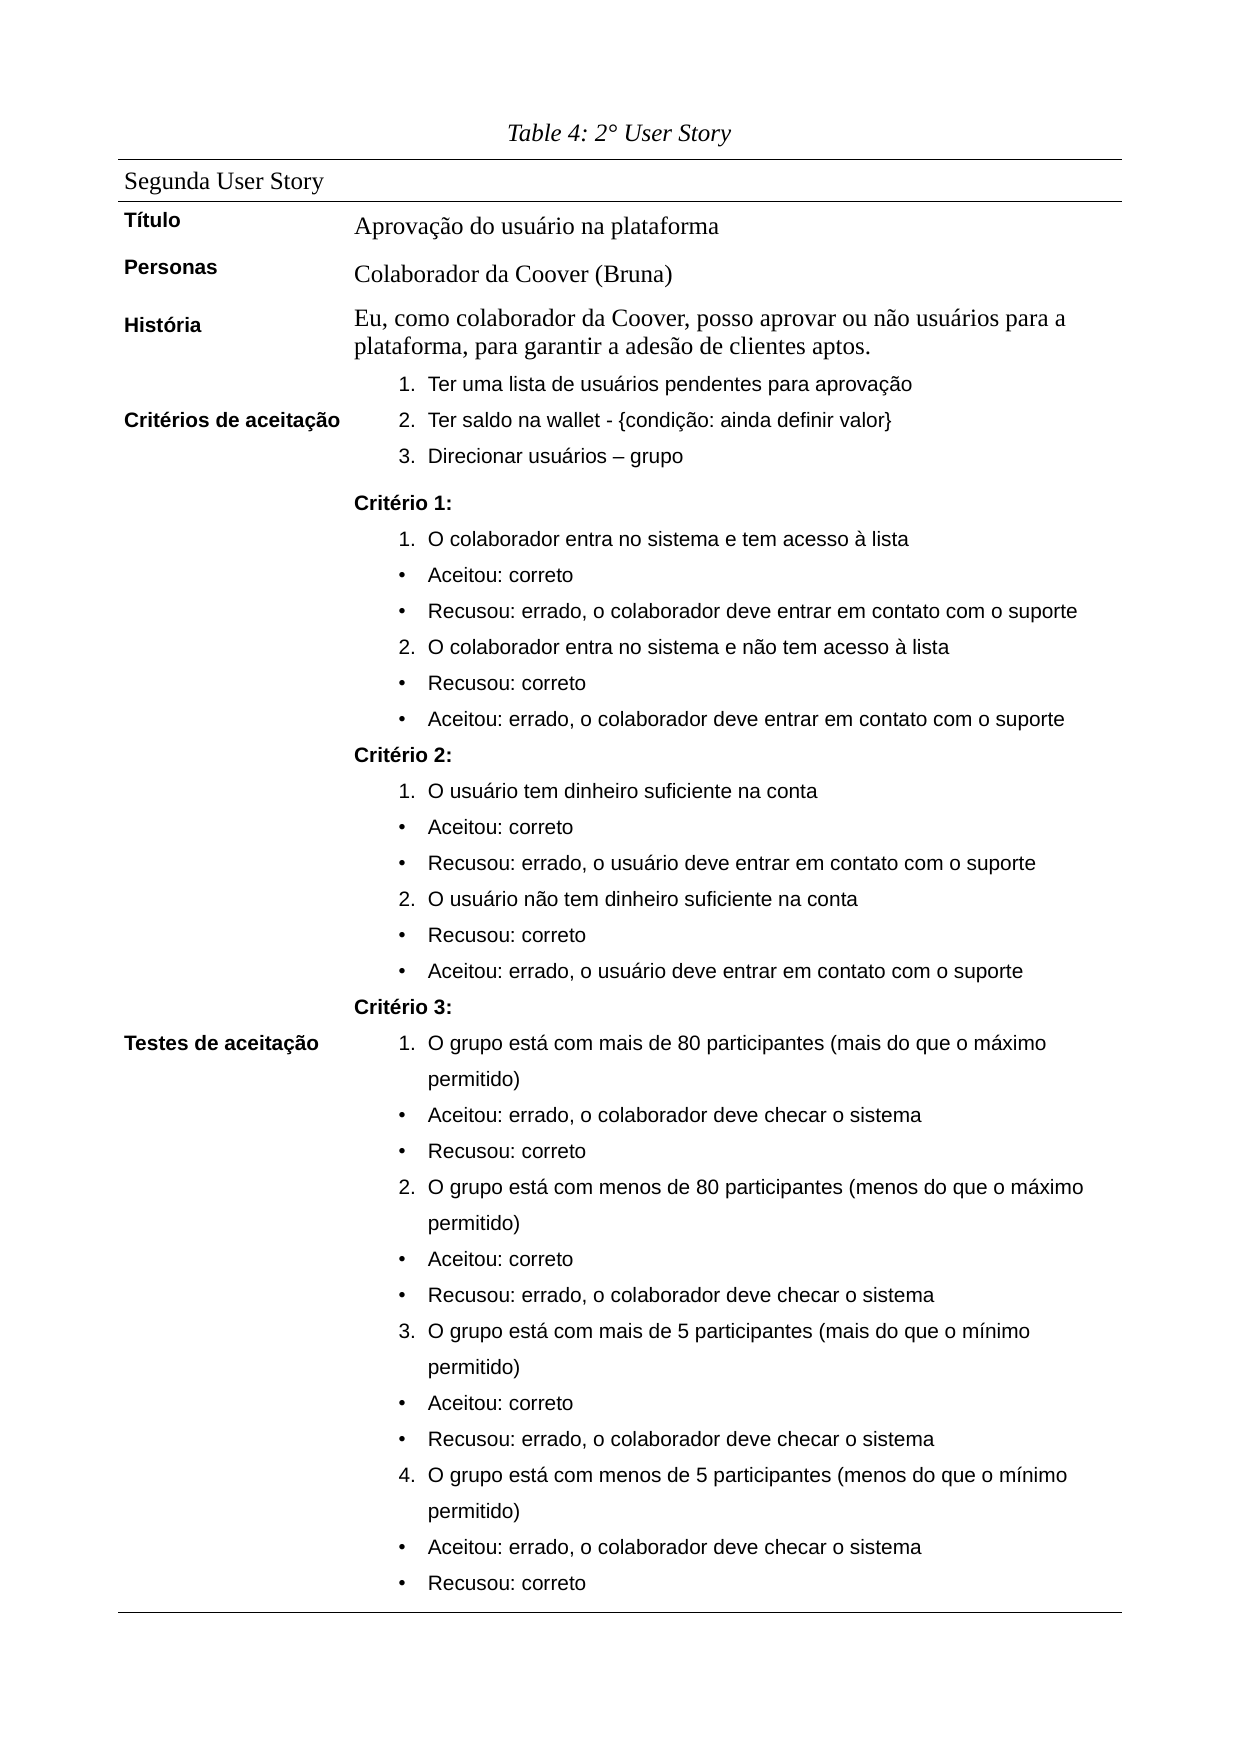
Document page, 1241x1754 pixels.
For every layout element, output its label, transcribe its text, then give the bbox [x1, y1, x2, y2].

table_cell Ter uma lista de usuários pendentes para aprovação Ter saldo na wallet - {condição: ainda definir valor} Direcionar usuários – grupo [348, 366, 1122, 485]
table_cell Eu, como colaborador da Coover, posso aprovar ou não usuários para a plataforma, para garantir a adesão de clientes aptos. [348, 297, 1122, 366]
table_cell Colaborador da Coover (Bruna) [348, 250, 1122, 297]
table_cell Título [118, 202, 348, 249]
table_cell História [118, 297, 348, 366]
table_header Segunda User Story [118, 160, 1122, 201]
table_cell Testes de aceitação [118, 485, 348, 1612]
table_cell Critérios de aceitação [118, 366, 348, 485]
table_cell Aprovação do usuário na plataforma [348, 202, 1122, 249]
text Table 4: 2° User Story [118, 118, 1122, 147]
table_cell Critério 1: O colaborador entra no sistema e tem acesso à lista Aceitou: correto Recusou: errado, o colaborador deve entrar em contato com o suporte O colaborador entra no sistema e não tem acesso à lista Recusou: correto Aceitou: errado, o colaborador deve entrar em contato com o suporte Critério 2: O usuário tem dinheiro suficiente na conta Aceitou: correto Recusou: errado, o usuário deve entrar em contato com o suporte O usuário não tem dinheiro suficiente na conta Recusou: correto Aceitou: errado, o usuário deve entrar em contato com o suporte Critério 3: O grupo está com mais de 80 participantes (mais do que o máximo permitido) Aceitou: errado, o colaborador deve checar o sistema Recusou: correto O grupo está com menos de 80 participantes (menos do que o máximo permitido) Aceitou: correto Recusou: errado, o colaborador deve checar o sistema O grupo está com mais de 5 participantes (mais do que o mínimo permitido) Aceitou: correto Recusou: errado, o colaborador deve checar o sistema O grupo está com menos de 5 participantes (menos do que o mínimo permitido) Aceitou: errado, o colaborador deve checar o sistema Recusou: correto [348, 485, 1122, 1612]
table_cell Personas [118, 250, 348, 297]
